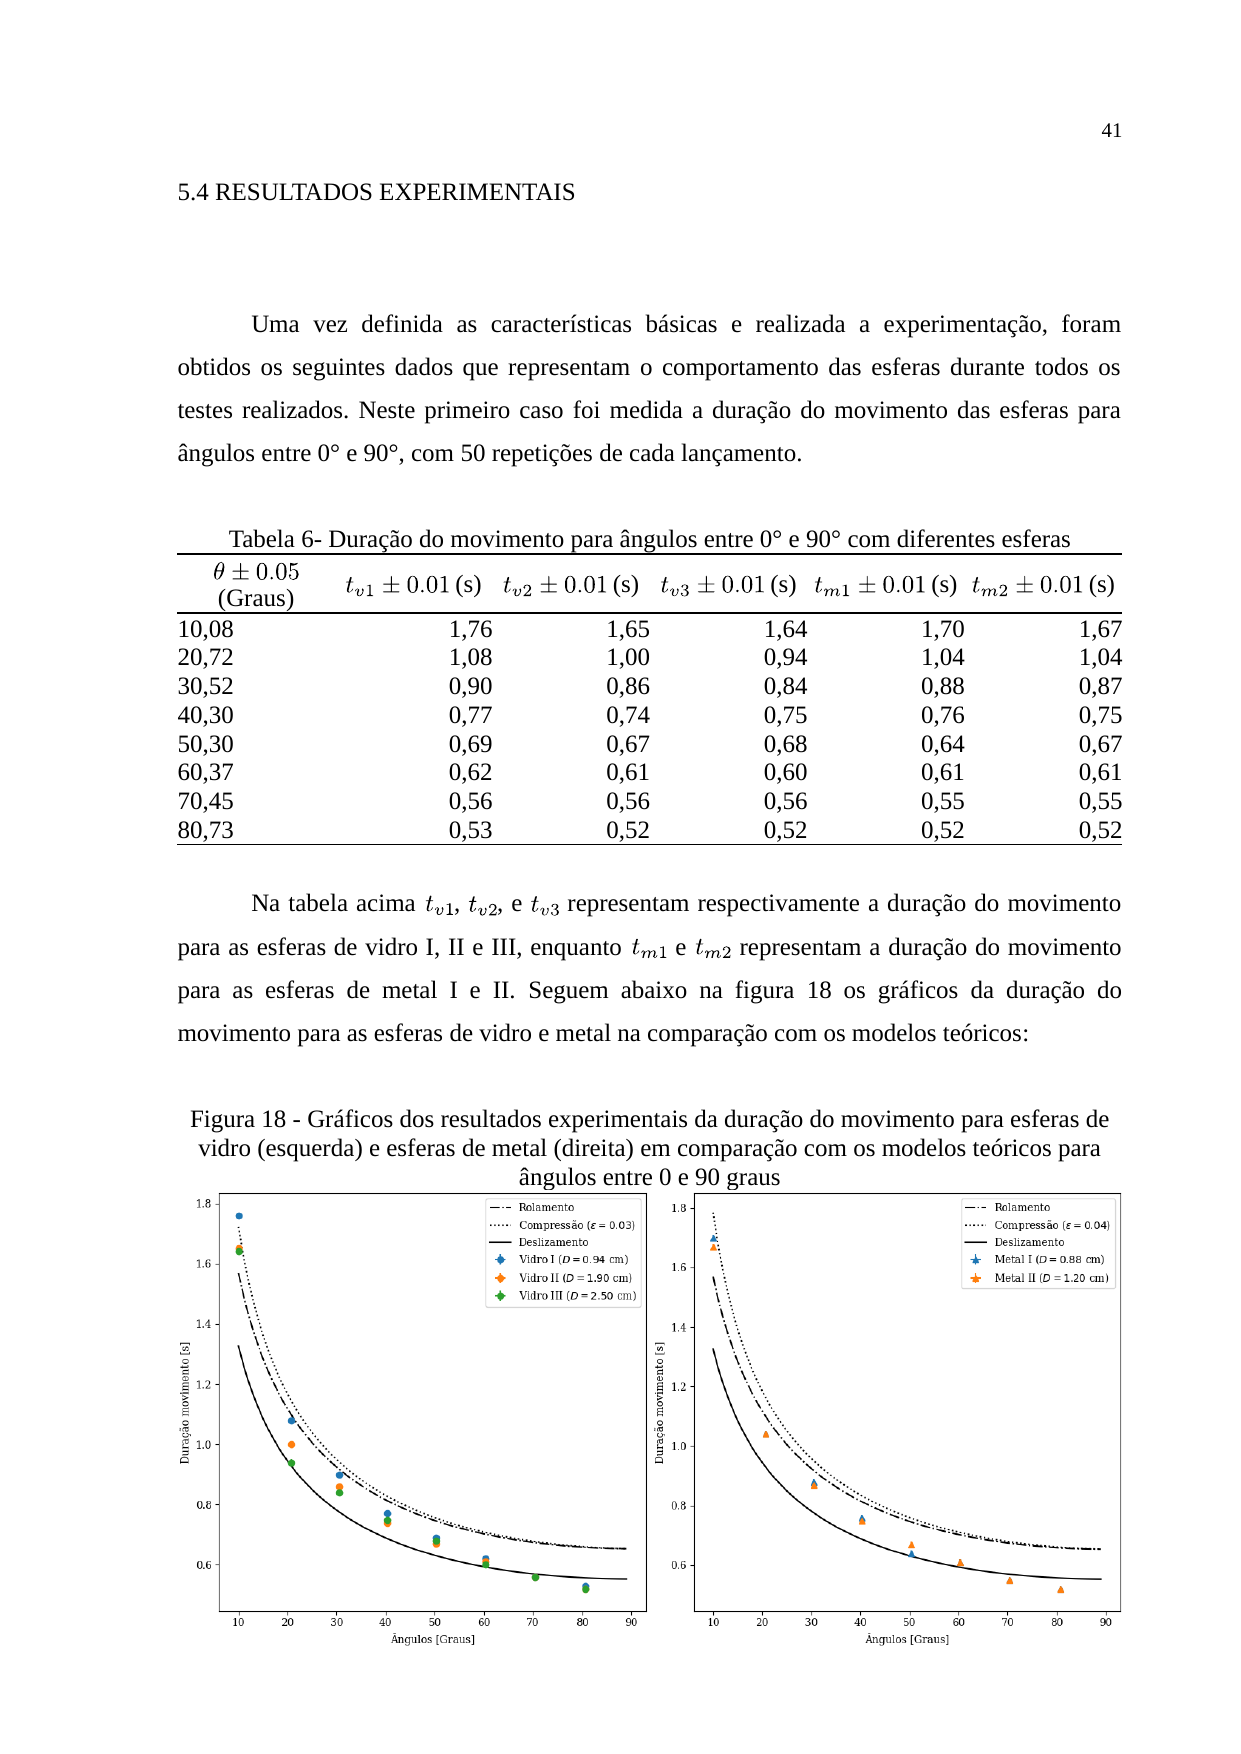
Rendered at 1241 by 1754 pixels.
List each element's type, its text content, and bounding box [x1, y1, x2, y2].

table_cell 0,61 [492, 758, 649, 786]
table_cell 0,56 [335, 786, 492, 815]
table_cell 0,56 [650, 786, 807, 815]
table_cell 0,76 [807, 700, 964, 729]
table_cell 0,75 [965, 700, 1122, 729]
table_cell 1,70 [807, 614, 964, 642]
table_cell 20,72 [177, 643, 334, 671]
table_cell 0,67 [965, 729, 1122, 757]
table_cell 0,61 [807, 758, 964, 786]
table_cell 0,52 [492, 815, 649, 844]
table_cell 0,55 [807, 786, 964, 815]
table_cell 0,60 [650, 758, 807, 786]
table_cell 0,62 [335, 758, 492, 786]
table_cell 0,88 [807, 671, 964, 700]
table_cell 0,75 [650, 700, 807, 729]
table_cell 1,04 [965, 643, 1122, 671]
table_cell 1,00 [492, 643, 649, 671]
table_header (s) [965, 555, 1122, 612]
table_cell 0,86 [492, 671, 649, 700]
subtitle Resultados experimentais [177, 177, 1122, 206]
table_cell 0,52 [807, 815, 964, 844]
table_cell 30,52 [177, 671, 334, 700]
table_cell 50,30 [177, 729, 334, 757]
table_cell 10,08 [177, 614, 334, 642]
text Tabela 6- Duração do movimento para ângulos entre 0° e 90° com diferentes esferas [177, 524, 1122, 553]
table_cell 0,68 [650, 729, 807, 757]
table_cell 1,04 [807, 643, 964, 671]
table_cell 70,45 [177, 786, 334, 815]
table_cell 0,94 [650, 643, 807, 671]
table_cell 1,65 [492, 614, 649, 642]
text Figura 18 - Gráficos dos resultados experimentais da duração do movimento para esferas de vidro (esquerda) e esferas de metal (direita) em comparação com os modelos teóricos para ângulos entre 0 e 90 graus [177, 1104, 1122, 1190]
table_cell 0,64 [807, 729, 964, 757]
table_header (s) [335, 555, 492, 612]
text Uma vez definida as características básicas e realizada a experimentação, foram obtidos os seguintes dados que representam o comportamento das esferas durante todos os testes realizados. Neste primeiro caso foi medida a duração do movimento das esferas para ângulos entre 0° e 90°, com 50 repetições de cada lançamento. [177, 309, 1122, 467]
table_cell 0,61 [965, 758, 1122, 786]
table_cell 60,37 [177, 758, 334, 786]
table_cell 1,08 [335, 643, 492, 671]
table_cell 40,30 [177, 700, 334, 729]
table_cell 0,90 [335, 671, 492, 700]
table_cell 0,87 [965, 671, 1122, 700]
table_header (s) [807, 555, 964, 612]
table_cell 80,73 [177, 815, 334, 844]
table_cell 0,52 [650, 815, 807, 844]
picture [177, 1190, 1123, 1648]
table_cell 0,69 [335, 729, 492, 757]
table_header (s) [492, 555, 649, 612]
table_cell 0,77 [335, 700, 492, 729]
table_cell 0,67 [492, 729, 649, 757]
table_cell 0,55 [965, 786, 1122, 815]
table_cell 0,74 [492, 700, 649, 729]
text Na tabela acima , , e representam respectivamente a duração do movimento para as esferas de vidro I, II e III, enquanto e representam a duração do movimento para as esferas de metal I e II. Seguem abaixo na figura 18 os gráficos da duração do movimento para as esferas de vidro e metal na comparação com os modelos teóricos: [177, 888, 1122, 1047]
table_header (s) [650, 555, 807, 612]
table_header (Graus) [177, 555, 334, 612]
table_cell 0,53 [335, 815, 492, 844]
table_cell 1,64 [650, 614, 807, 642]
table_cell 0,52 [965, 815, 1122, 844]
table_cell 1,67 [965, 614, 1122, 642]
table_cell 0,56 [492, 786, 649, 815]
table_cell 1,76 [335, 614, 492, 642]
table_cell 0,84 [650, 671, 807, 700]
